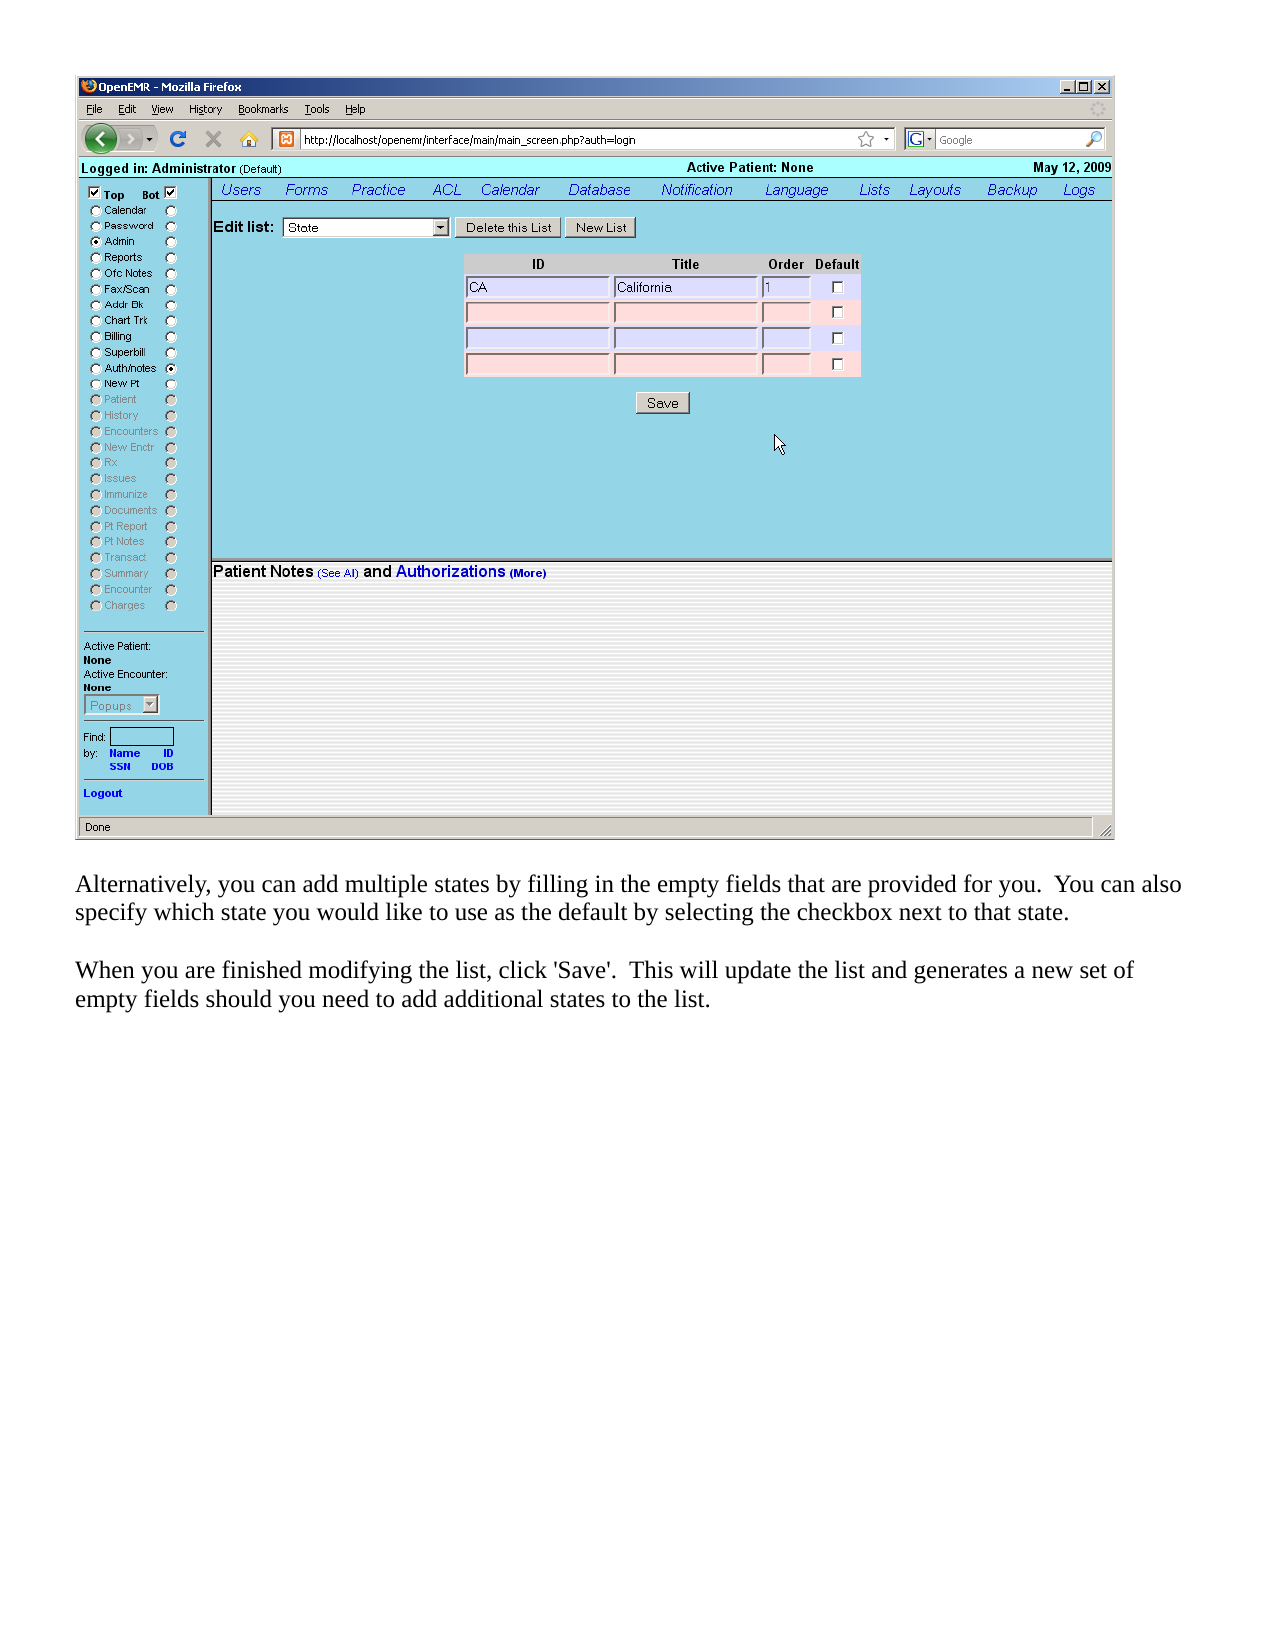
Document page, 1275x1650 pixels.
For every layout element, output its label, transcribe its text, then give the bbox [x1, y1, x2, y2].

text Alternatively, you can add multiple states by filling in the empty fields that are provided for you. You can also specify which state you would like to use as the default by selecting the checkbox next to that state. [75, 869, 1200, 926]
text When you are finished modifying the list, click 'Save'. This will update the list and generates a new set of empty fields should you need to add additional states to the list. [75, 955, 1200, 1012]
picture [75, 75, 1115, 840]
